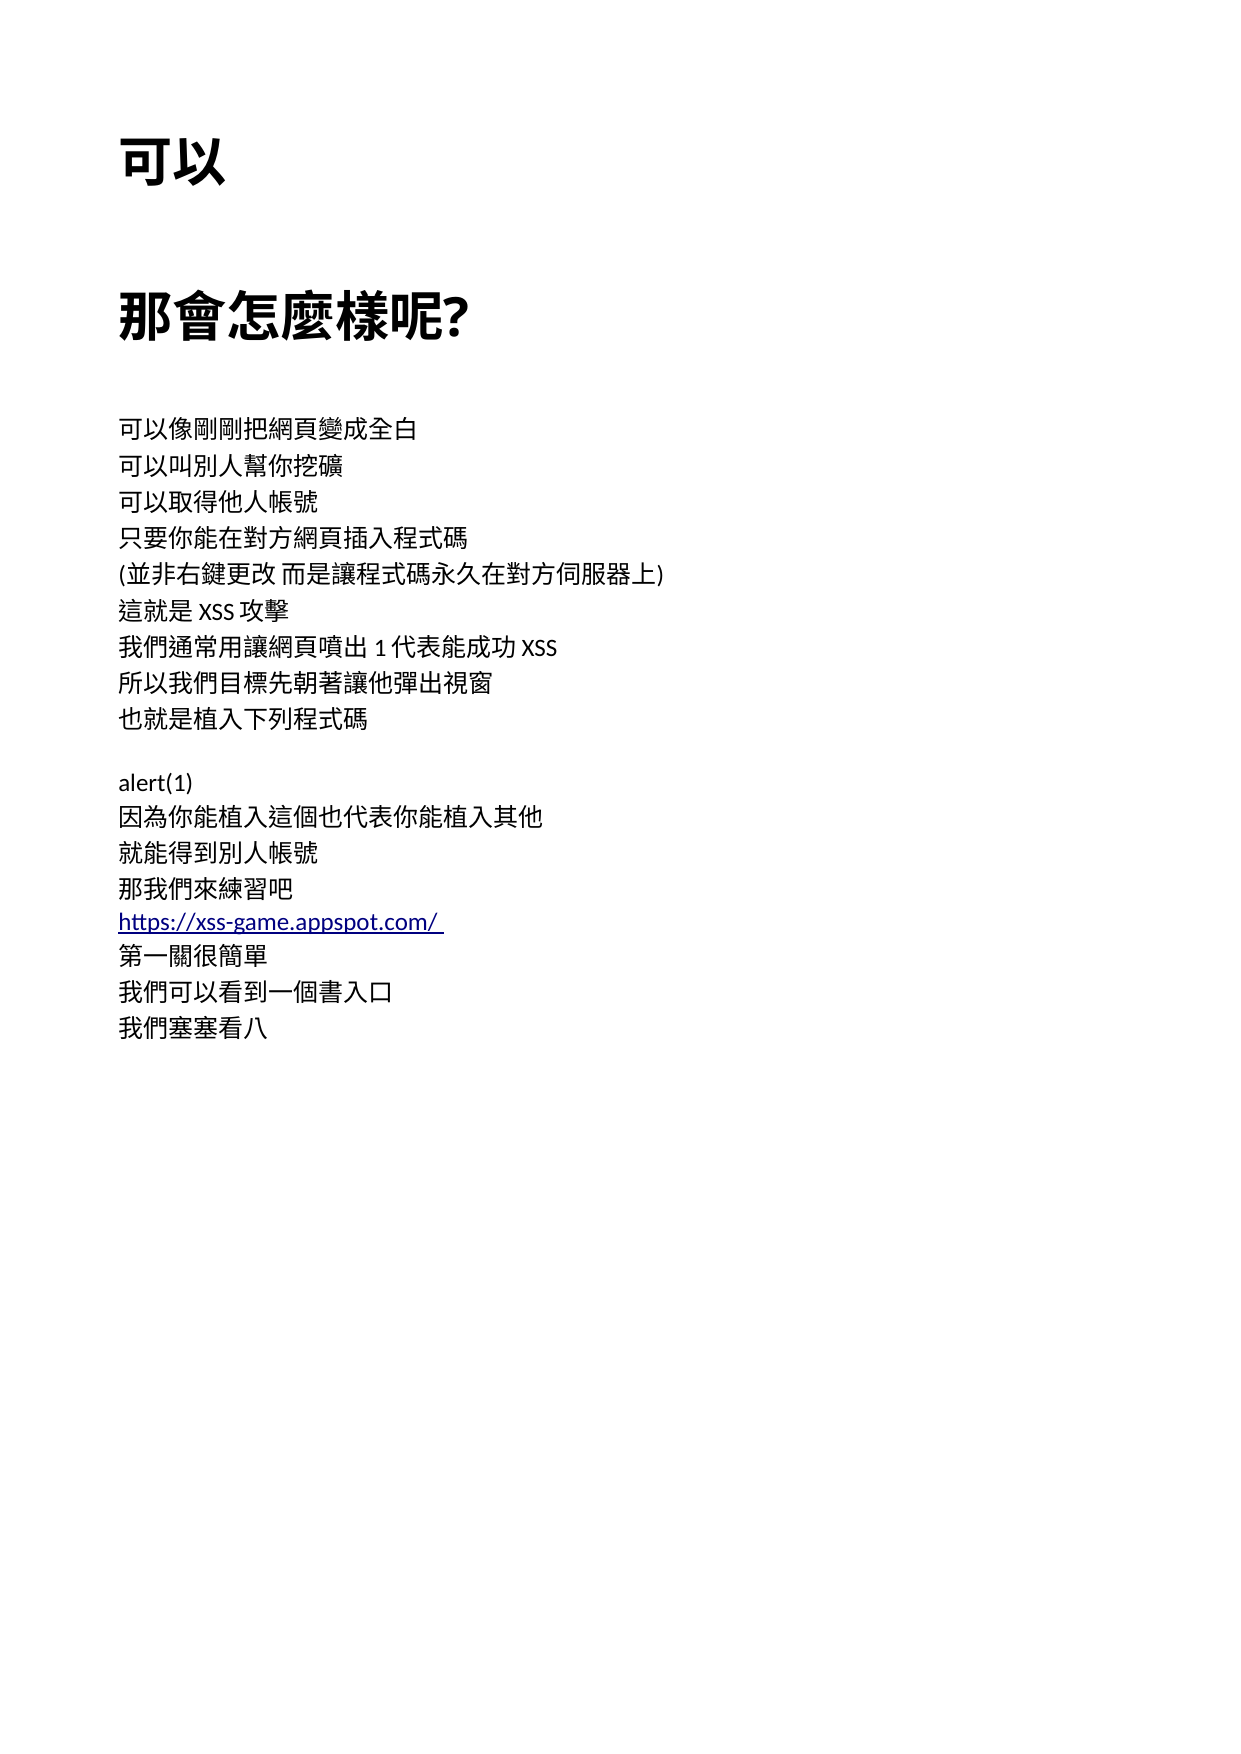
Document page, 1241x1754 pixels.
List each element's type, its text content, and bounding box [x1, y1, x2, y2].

text 就能得到別人帳號 [118, 833, 1122, 870]
text 只要你能在對方網頁插入程式碼 [118, 519, 1122, 555]
text 可以像剛剛把網頁變成全白 [118, 410, 1122, 446]
text 第一關很簡單 [118, 936, 1122, 973]
text (並非右鍵更改 而是讓程式碼永久在對方伺服器上) [118, 555, 1122, 591]
text 我們可以看到一個書入口 [118, 973, 1122, 1009]
text 所以我們目標先朝著讓他彈出視窗 [118, 664, 1122, 700]
text 因為你能植入這個也代表你能植入其他 [118, 797, 1122, 833]
text 這就是 XSS攻擊 [118, 591, 1122, 627]
subtitle 那會怎麼樣呢? [118, 273, 1122, 352]
text 也就是植入下列程式碼 [118, 700, 1122, 736]
text 我們通常用讓網頁噴出 1代表能成功XSS [118, 627, 1122, 664]
text 我們塞塞看八 [118, 1009, 1122, 1045]
subtitle 可以 [118, 118, 1122, 197]
text alert(1) [118, 767, 1122, 797]
text 那我們來練習吧 [118, 870, 1122, 906]
text https://xss-game.appspot.com/ [118, 906, 1122, 936]
text 可以取得他人帳號 [118, 482, 1122, 519]
text 可以叫別人幫你挖礦 [118, 446, 1122, 482]
